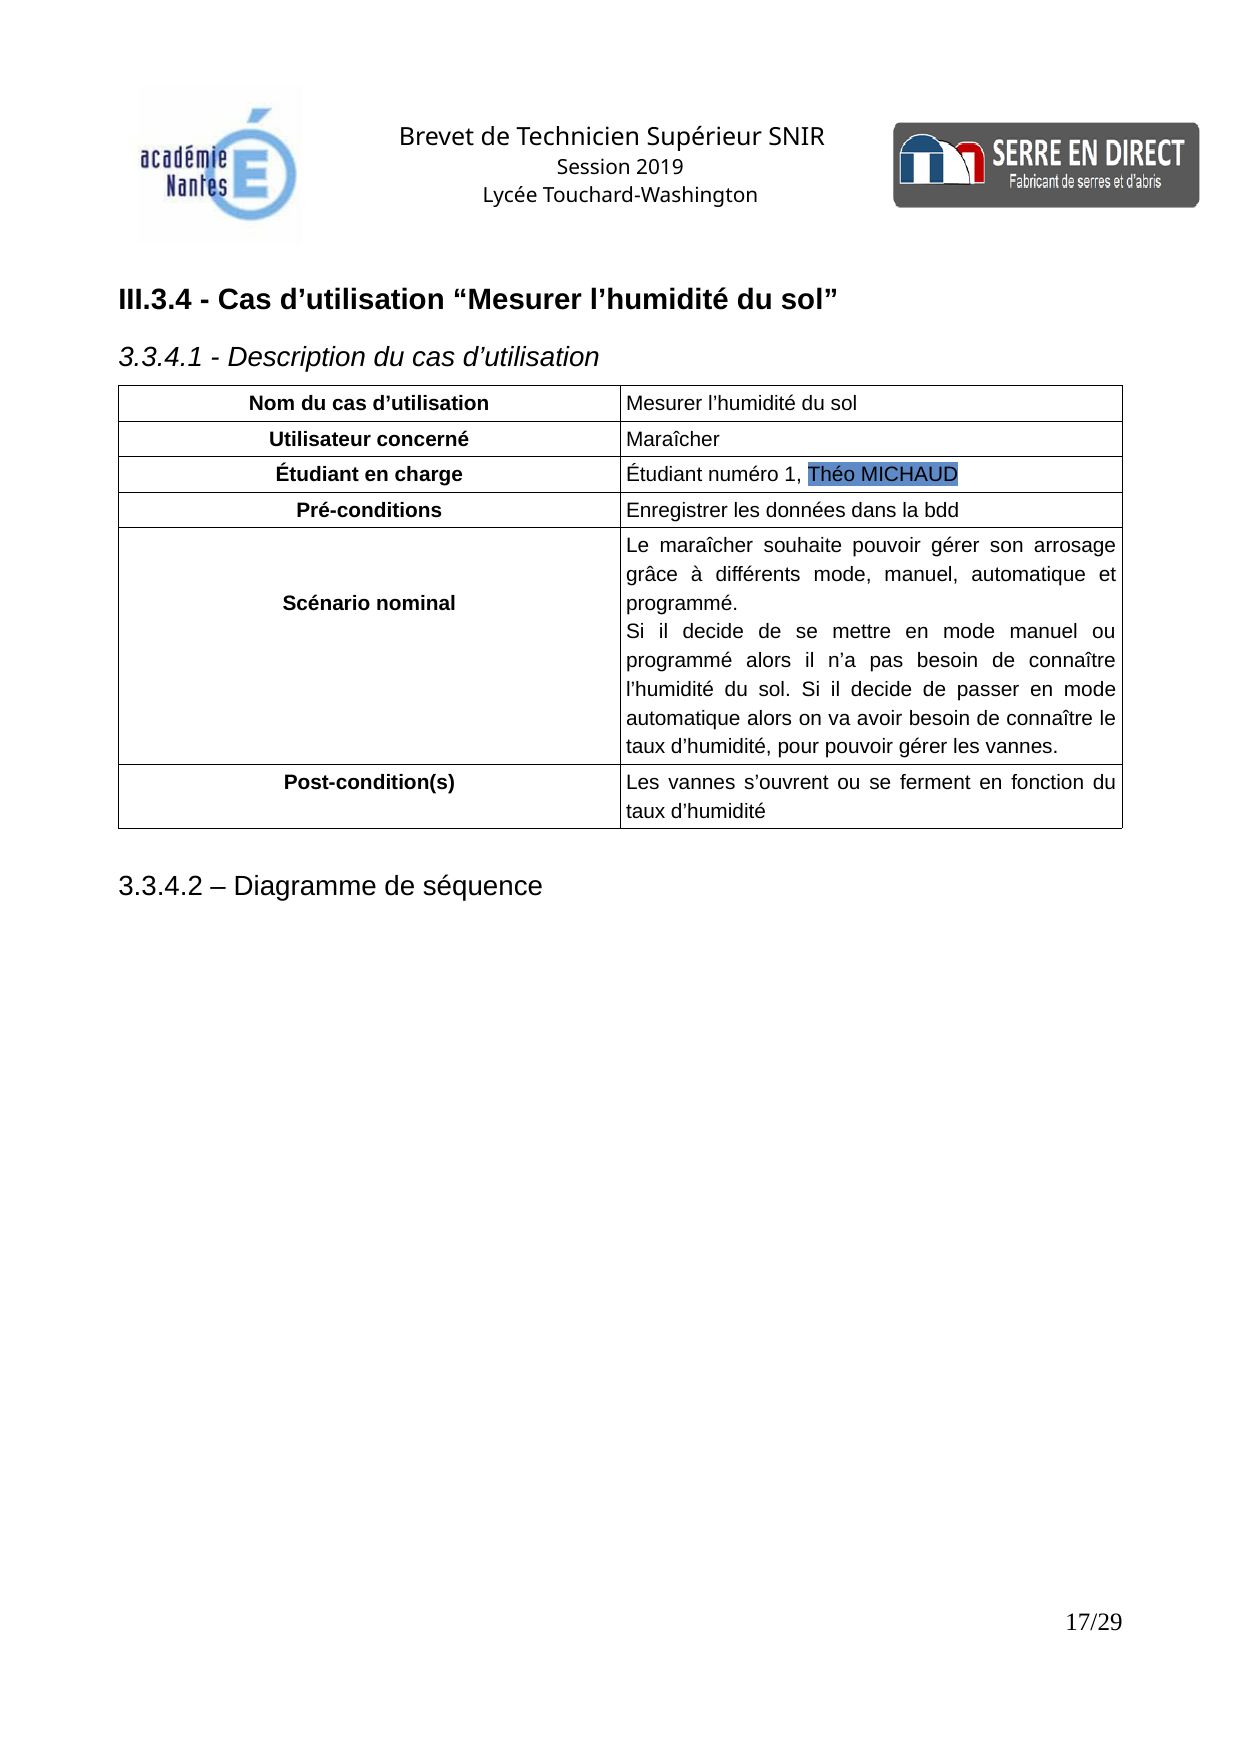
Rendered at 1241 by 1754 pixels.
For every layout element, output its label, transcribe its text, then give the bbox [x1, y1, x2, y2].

table_header Mesurer l’humidité du sol [621, 386, 1122, 421]
table_cell Pré-conditions [119, 493, 620, 527]
table_cell Maraîcher [621, 422, 1122, 456]
table_cell Étudiant en charge [119, 457, 620, 492]
subtitle 3.3.4.2 – Diagramme de séquence [118, 869, 1122, 901]
picture [113, 86, 322, 248]
table_cell Scénario nominal [119, 528, 620, 764]
table_header Nom du cas d’utilisation [119, 386, 620, 421]
subtitle 3.3.4.1 - Description du cas d’utilisation [118, 341, 1122, 372]
picture [888, 120, 1203, 212]
table_cell Les vannes s’ouvrent ou se ferment en fonction du taux d’humidité [621, 765, 1122, 828]
table_cell Utilisateur concerné [119, 422, 620, 456]
subtitle III.3.4 - Cas d’utilisation “Mesurer l’humidité du sol” [118, 282, 1122, 316]
table_cell Post-condition(s) [119, 765, 620, 828]
table_cell Étudiant numéro 1, Théo MICHAUD [621, 457, 1122, 492]
table_cell Le maraîcher souhaite pouvoir gérer son arrosage grâce à différents mode, manuel, automatique et programmé. Si il decide de se mettre en mode manuel ou programmé alors il n’a pas besoin de connaître l’humidité du sol. Si il decide de passer en mode automatique alors on va avoir besoin de connaître le taux d’humidité, pour pouvoir gérer les vannes. [621, 528, 1122, 764]
table_cell Enregistrer les données dans la bdd [621, 493, 1122, 527]
